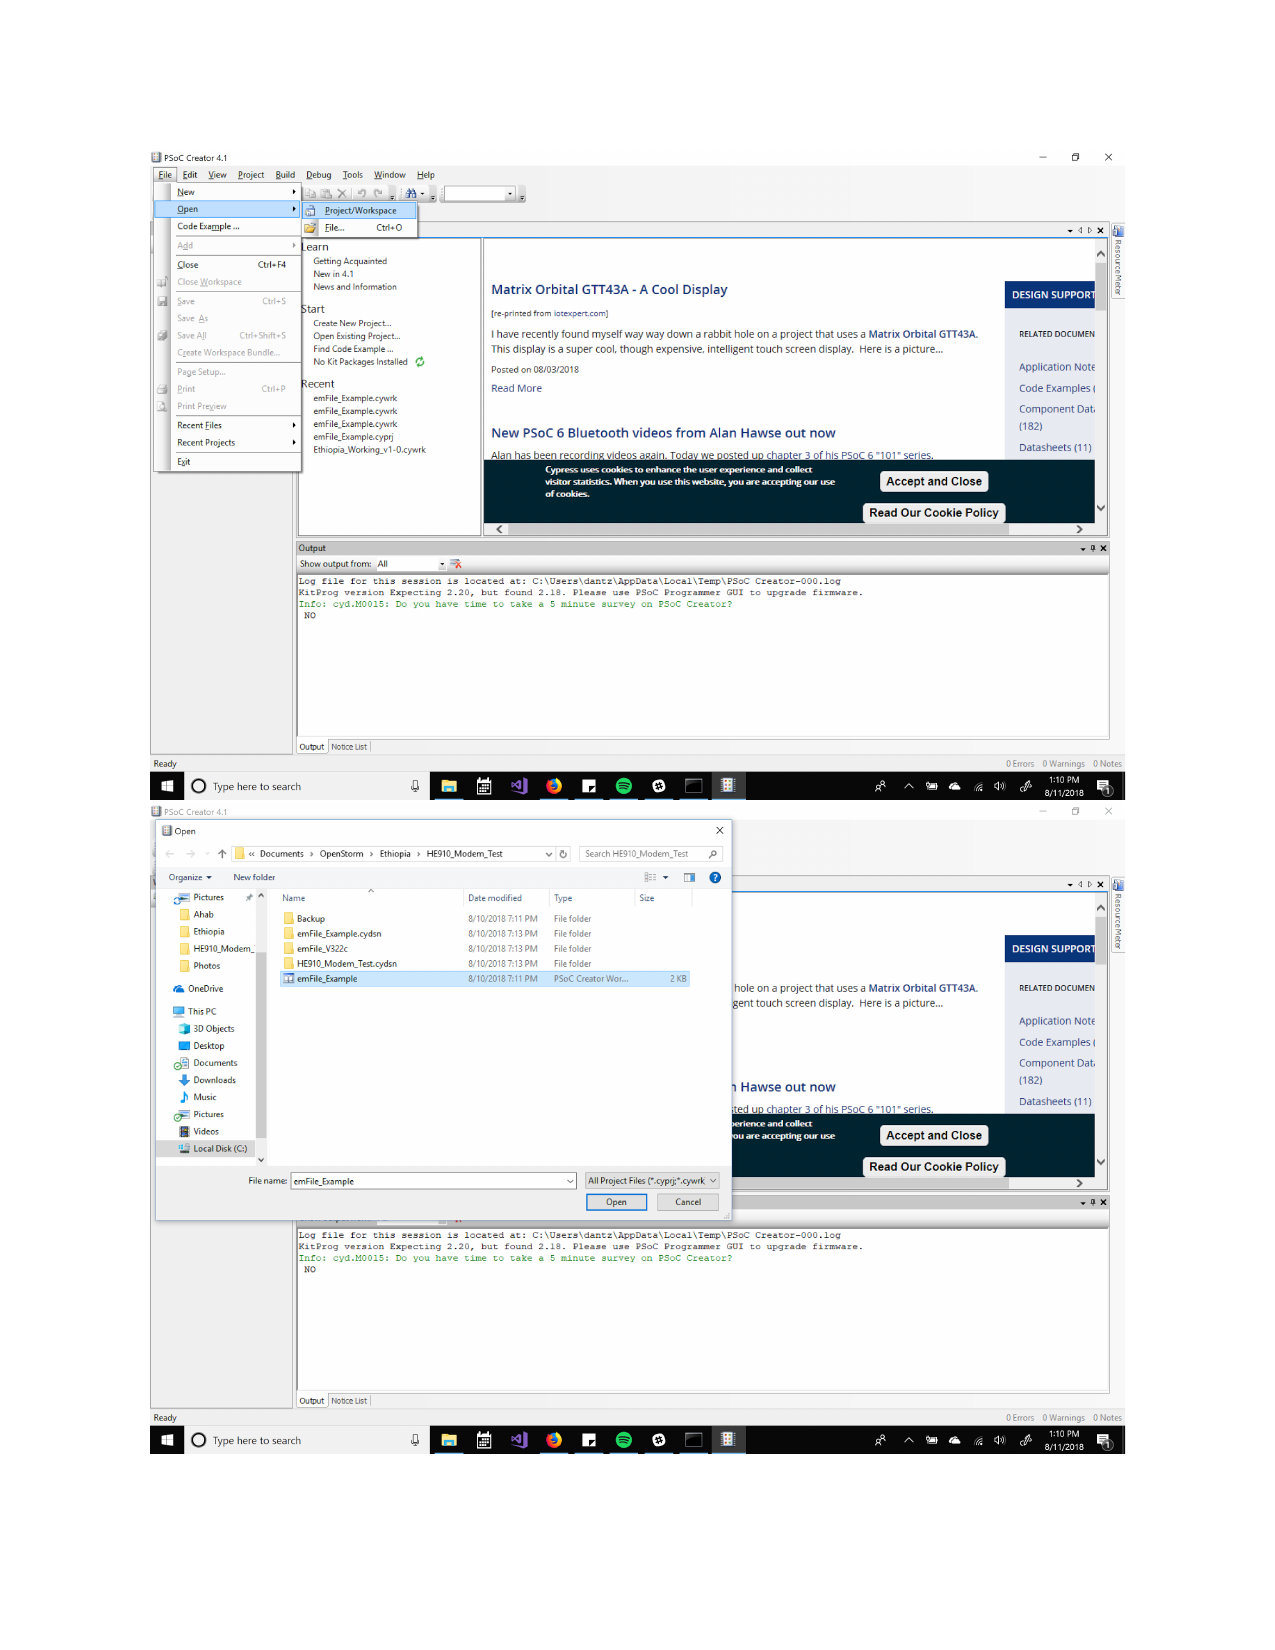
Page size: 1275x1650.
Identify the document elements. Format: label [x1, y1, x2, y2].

picture [150, 803, 1125, 1454]
picture [150, 150, 1125, 800]
